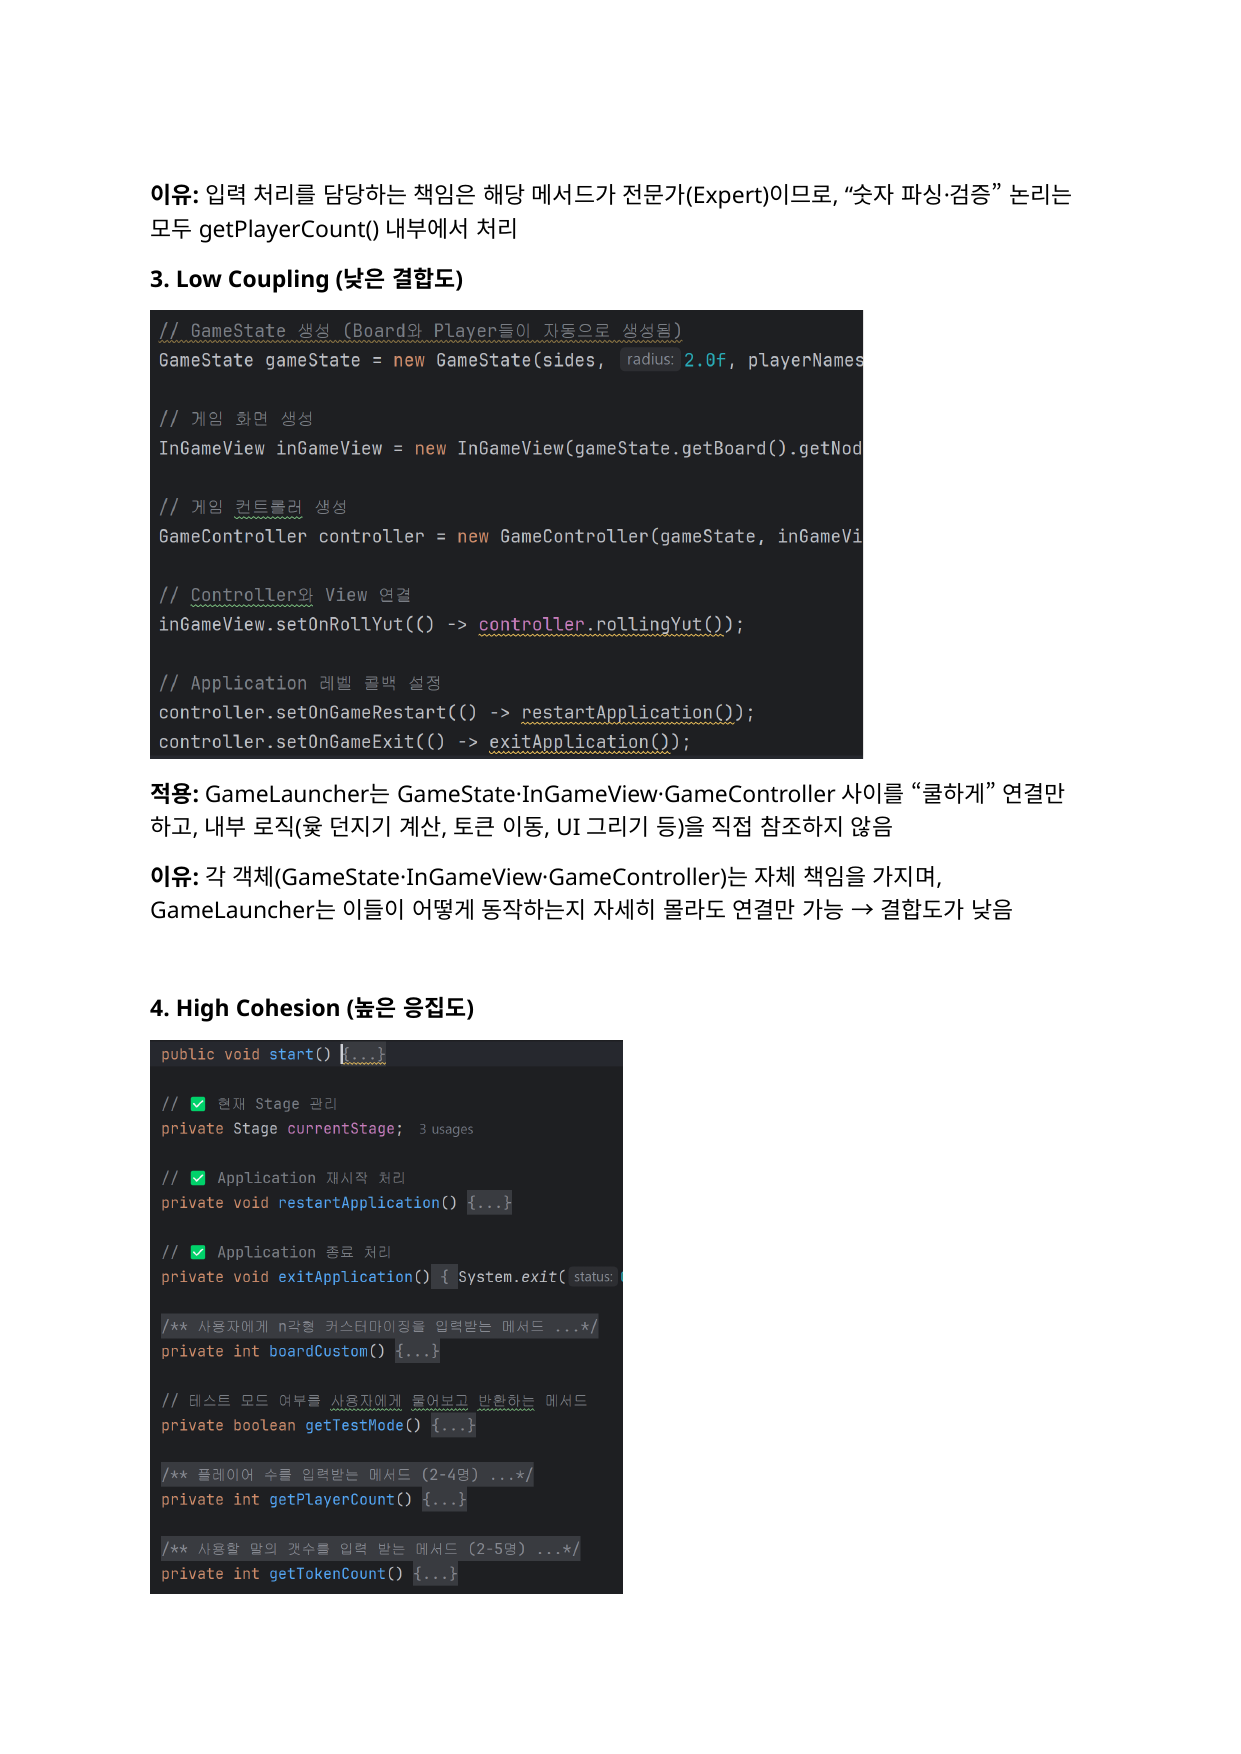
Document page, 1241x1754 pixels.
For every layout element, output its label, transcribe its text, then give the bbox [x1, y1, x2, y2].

text 이유: 각 객체(GameState·InGameView·GameController)는 자체 책임을 가지며, GameLauncher는 이들이 어떻게 동작하는지 자세히 몰라도 연결만 가능 → 결합도가 낮음 [150, 859, 1090, 926]
text 적용: GameLauncher는 GameState·InGameView·GameController 사이를 “쿨하게” 연결만 하고, 내부 로직(윷 던지기 계산, 토큰 이동, UI 그리기 등)을 직접 참조하지 않음 [150, 776, 1090, 842]
text 이유: 입력 처리를 담당하는 책임은 해당 메서드가 전문가(Expert)이므로, “숫자 파싱·검증” 논리는 모두 getPlayerCount() 내부에서 처리 [150, 177, 1090, 244]
text 3. Low Coupling (낮은 결합도) [150, 261, 1090, 294]
text 4. High Cohesion (높은 응집도) [150, 990, 1090, 1023]
